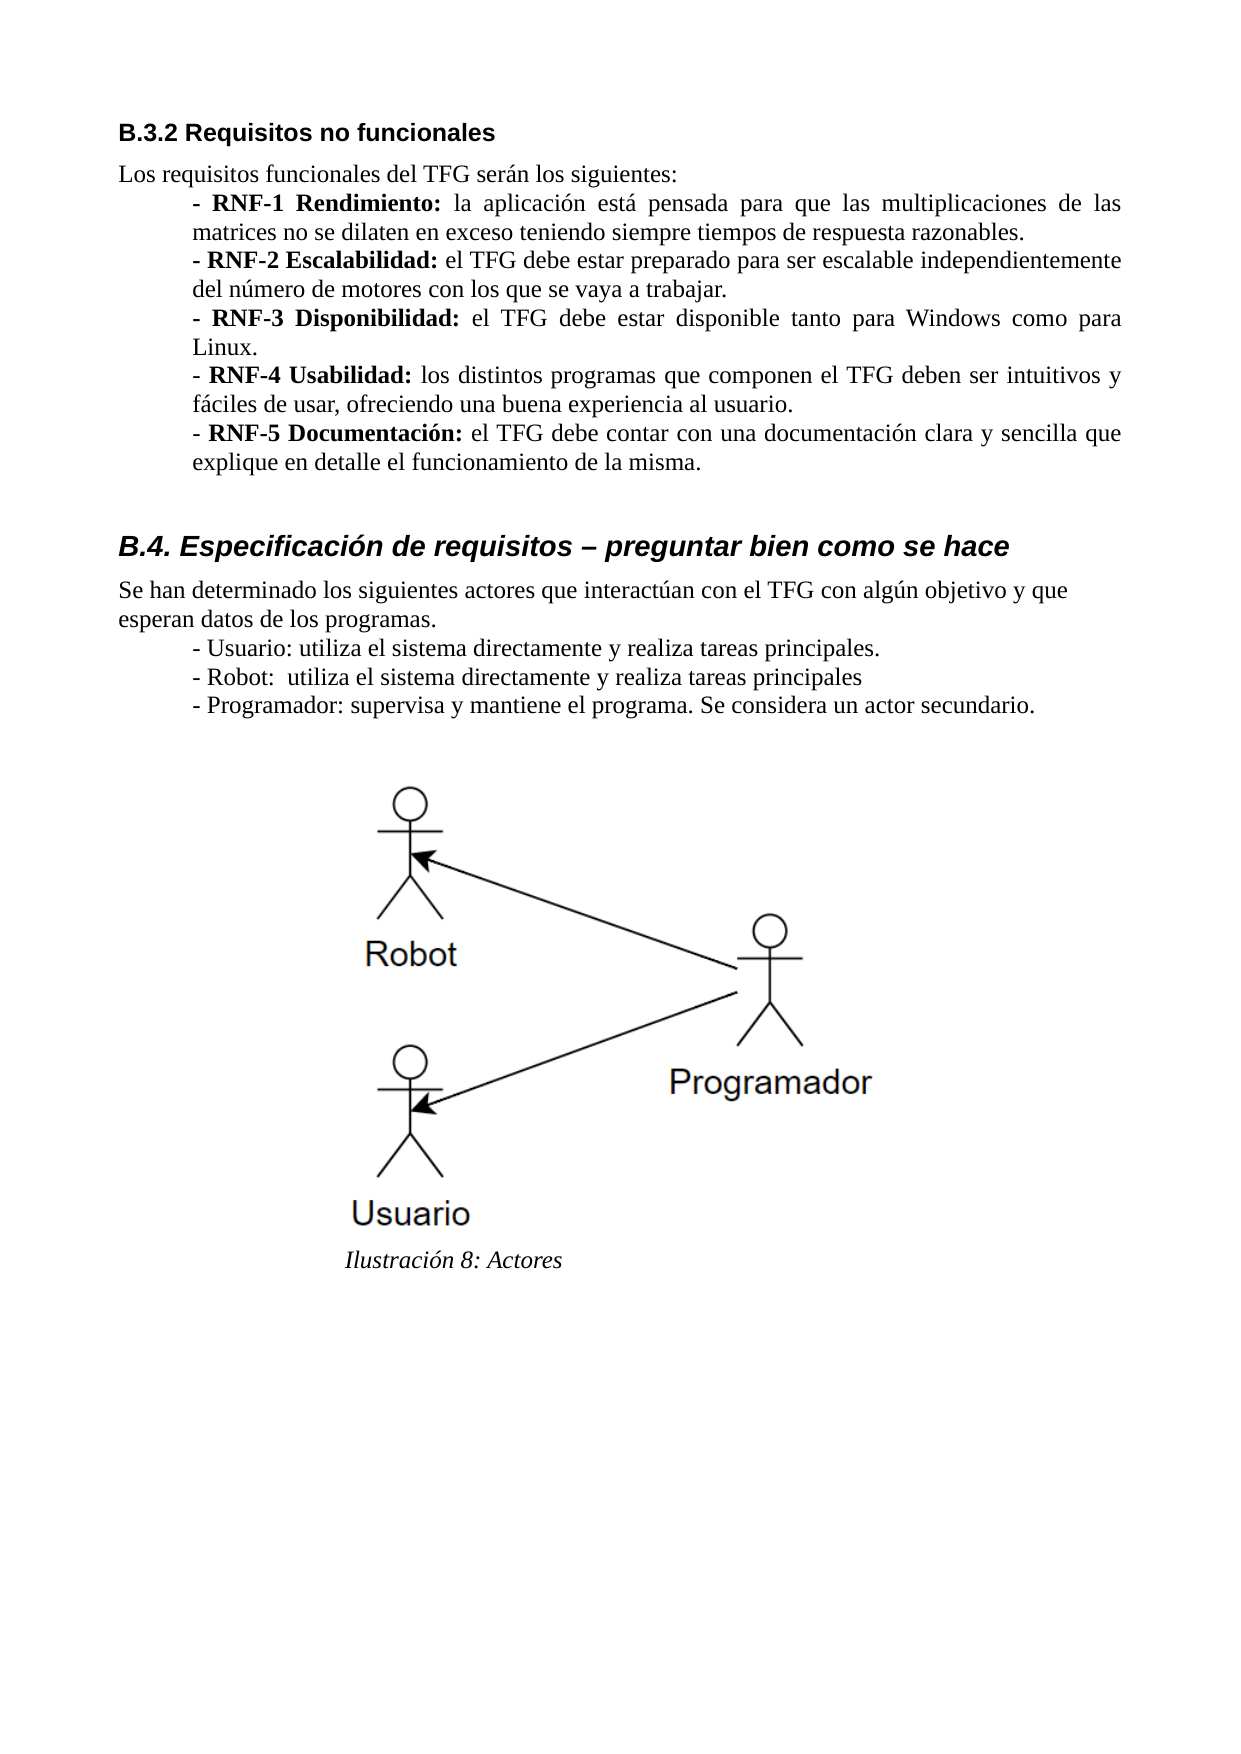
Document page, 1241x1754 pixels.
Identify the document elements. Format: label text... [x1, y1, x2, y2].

subtitle B.4. Especificación de requisitos – preguntar bien como se hace [118, 529, 1122, 563]
text - Programador: supervisa y mantiene el programa. Se considera un actor secundario. [118, 690, 1122, 719]
picture [344, 767, 896, 1246]
text - RNF-2 Escalabilidad: el TFG debe estar preparado para ser escalable independientemente del número de motores con los que se vaya a trabajar. [192, 246, 1122, 303]
subtitle B.3.2 Requisitos no funcionales [118, 118, 1122, 147]
text - RNF-5 Documentación: el TFG debe contar con una documentación clara y sencilla que explique en detalle el funcionamiento de la misma. [192, 418, 1122, 476]
text - RNF-3 Disponibilidad: el TFG debe estar disponible tanto para Windows como para Linux. [192, 303, 1122, 361]
text Los requisitos funcionales del TFG serán los siguientes: [118, 159, 1122, 188]
text Ilustración 8: Actores [344, 1246, 896, 1274]
text - RNF-4 Usabilidad: los distintos programas que componen el TFG deben ser intuitivos y fáciles de usar, ofreciendo una buena experiencia al usuario. [192, 361, 1122, 418]
text - RNF-1 Rendimiento: la aplicación está pensada para que las multiplicaciones de las matrices no se dilaten en exceso teniendo siempre tiempos de respuesta razonables. [192, 188, 1122, 246]
text - Robot: utiliza el sistema directamente y realiza tareas principales [118, 662, 1122, 690]
text Se han determinado los siguientes actores que interactúan con el TFG con algún objetivo y que esperan datos de los programas. [118, 575, 1122, 633]
text - Usuario: utiliza el sistema directamente y realiza tareas principales. [118, 633, 1122, 662]
